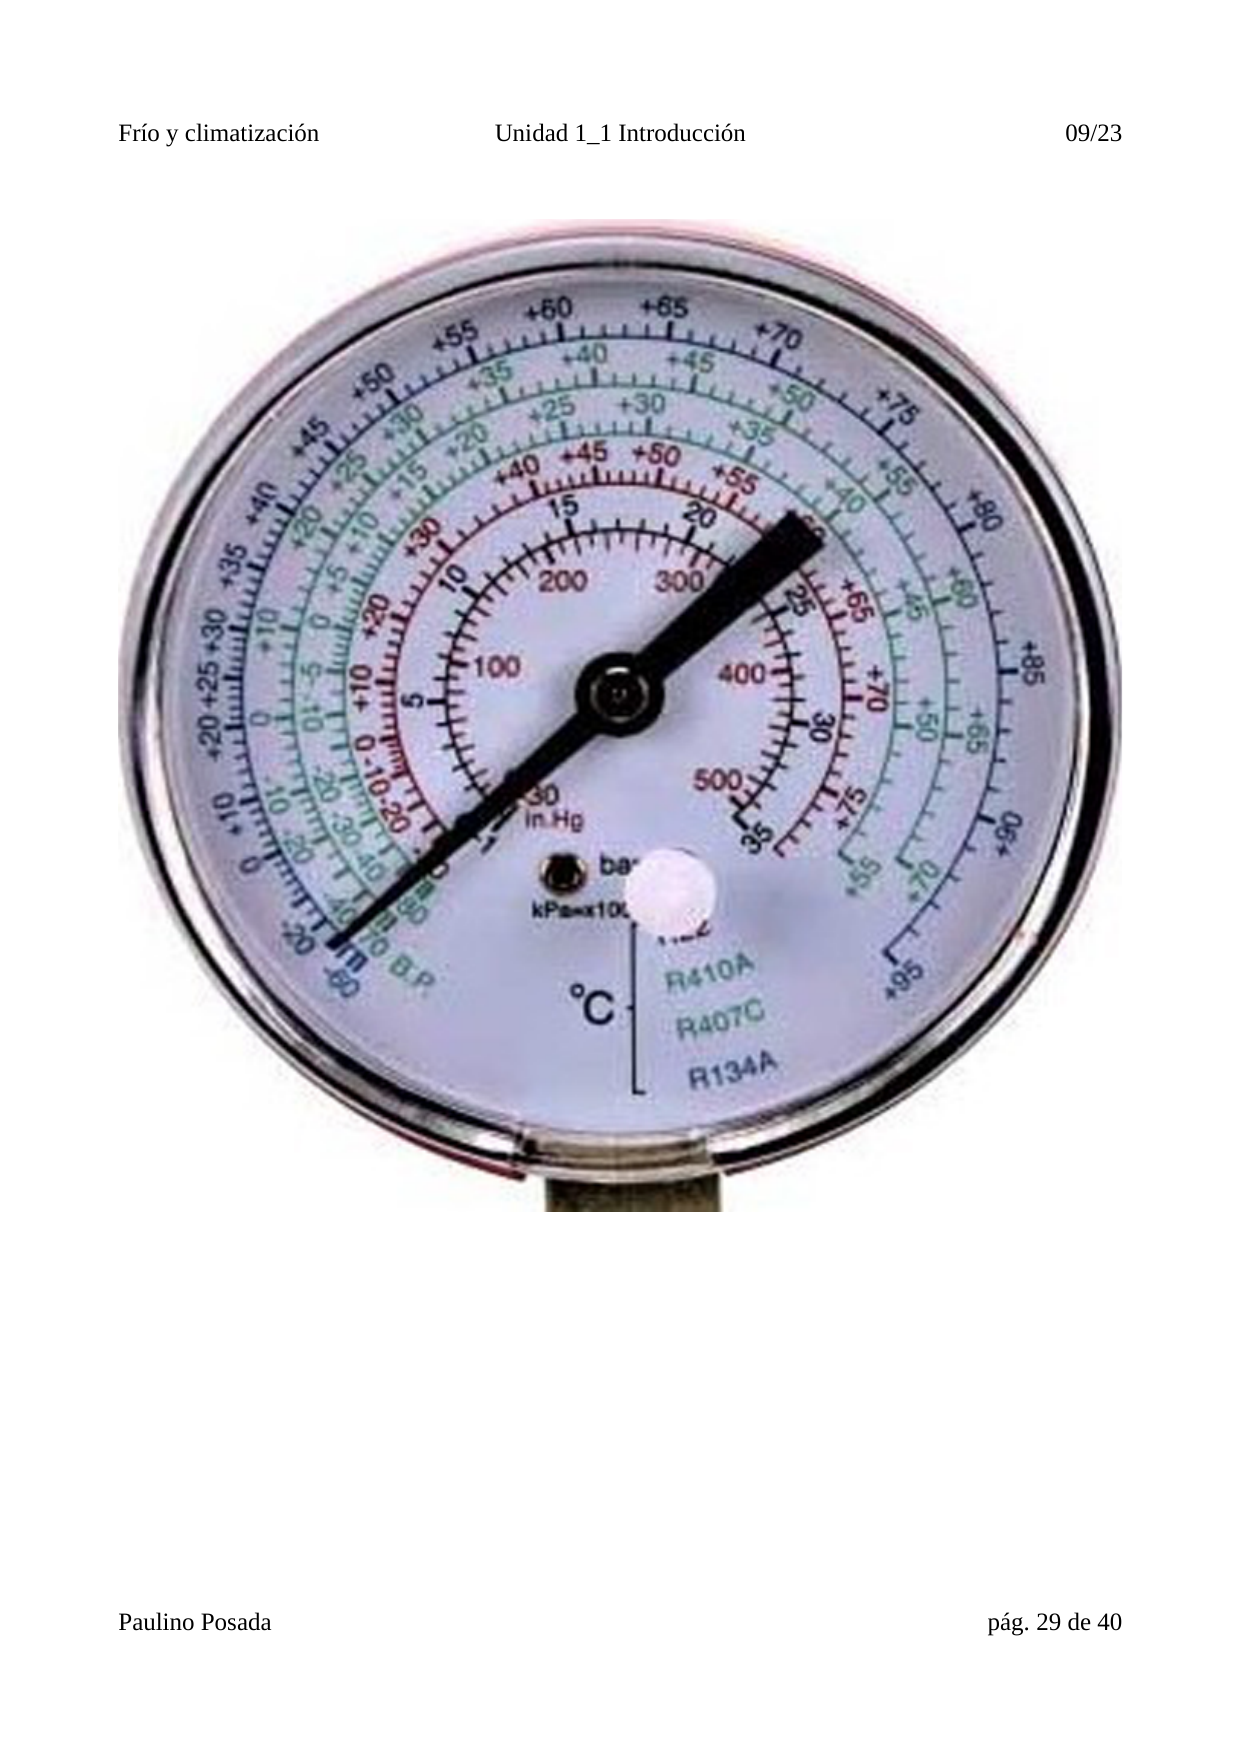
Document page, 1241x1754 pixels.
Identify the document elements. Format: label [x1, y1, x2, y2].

picture [118, 219, 1123, 1212]
